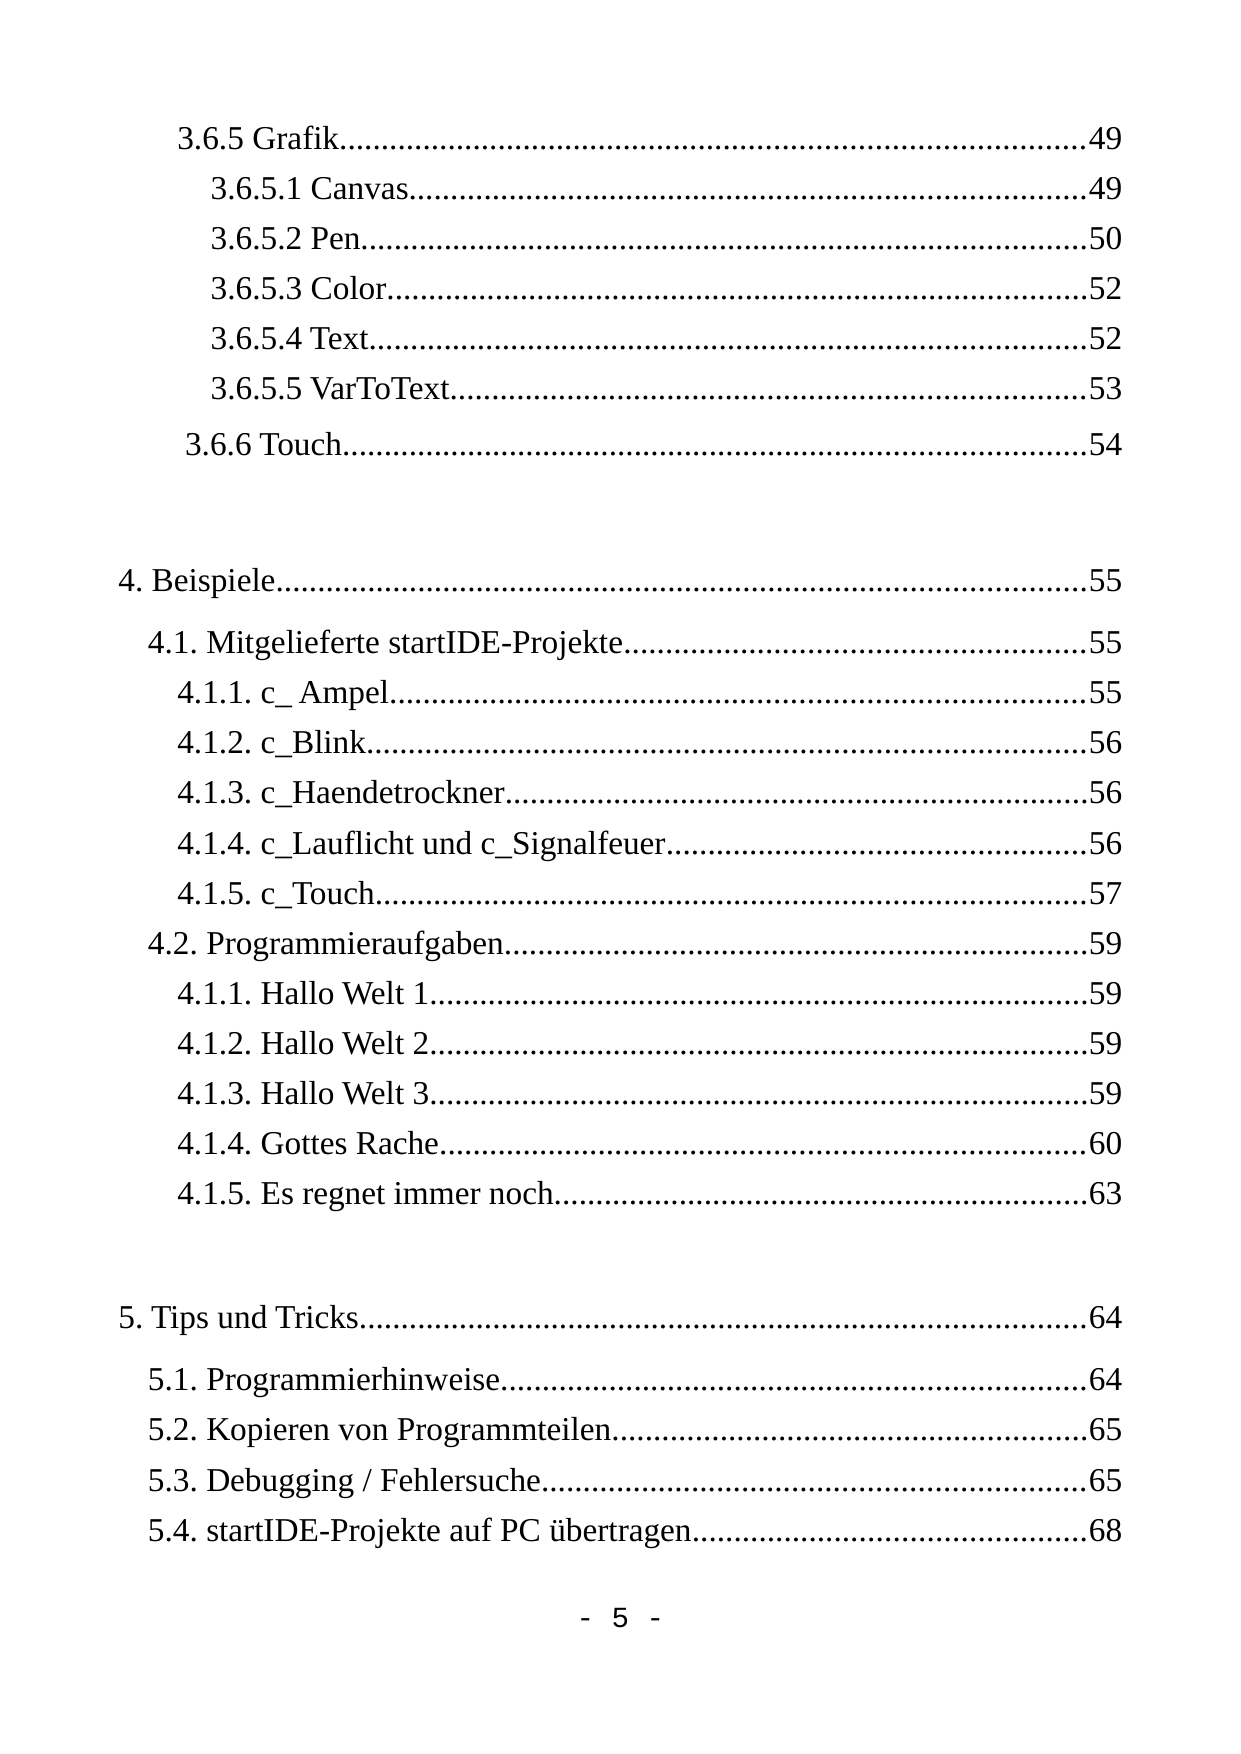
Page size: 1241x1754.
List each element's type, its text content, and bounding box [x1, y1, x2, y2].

text 4. Beispiele 55 [118, 561, 1122, 599]
text 3.6.5.1 Canvas 49 [177, 168, 1122, 207]
text 3.6.6 Touch 54 [118, 425, 1122, 463]
text 5.2. Kopieren von Programmteilen 65 [148, 1410, 1122, 1448]
text 3.6.5.5 VarToText 53 [177, 369, 1122, 407]
text 4.1.5. c_Touch 57 [177, 873, 1122, 911]
text 5. Tips und Tricks 64 [118, 1298, 1122, 1336]
text 4.1.1. c_ Ampel 55 [177, 673, 1122, 711]
text 3.6.5.2 Pen 50 [177, 218, 1122, 257]
text 4.2. Programmieraufgaben 59 [148, 923, 1122, 961]
text 5.4. startIDE-Projekte auf PC übertragen 68 [148, 1510, 1122, 1548]
text 3.6.5.3 Color 52 [177, 268, 1122, 307]
text 3.6.5.4 Text 52 [177, 318, 1122, 357]
text 4.1.5. Es regnet immer noch... 63 [177, 1174, 1122, 1212]
text 3.6.5 Grafik 49 [177, 118, 1122, 156]
text 5.3. Debugging / Fehlersuche 65 [148, 1460, 1122, 1498]
text 4.1.2. Hallo Welt 2 59 [177, 1023, 1122, 1062]
text 5.1. Programmierhinweise 64 [148, 1359, 1122, 1398]
text 4.1.4. c_Lauflicht und c_Signalfeuer 56 [177, 823, 1122, 861]
text 4.1.2. c_Blink 56 [177, 723, 1122, 761]
text 4.1.3. Hallo Welt 3 59 [177, 1073, 1122, 1112]
text 4.1. Mitgelieferte startIDE-Projekte 55 [148, 622, 1122, 661]
text 4.1.1. Hallo Welt 1 59 [177, 973, 1122, 1012]
text 4.1.3. c_Haendetrockner 56 [177, 773, 1122, 811]
text 4.1.4. Gottes Rache 60 [177, 1123, 1122, 1162]
